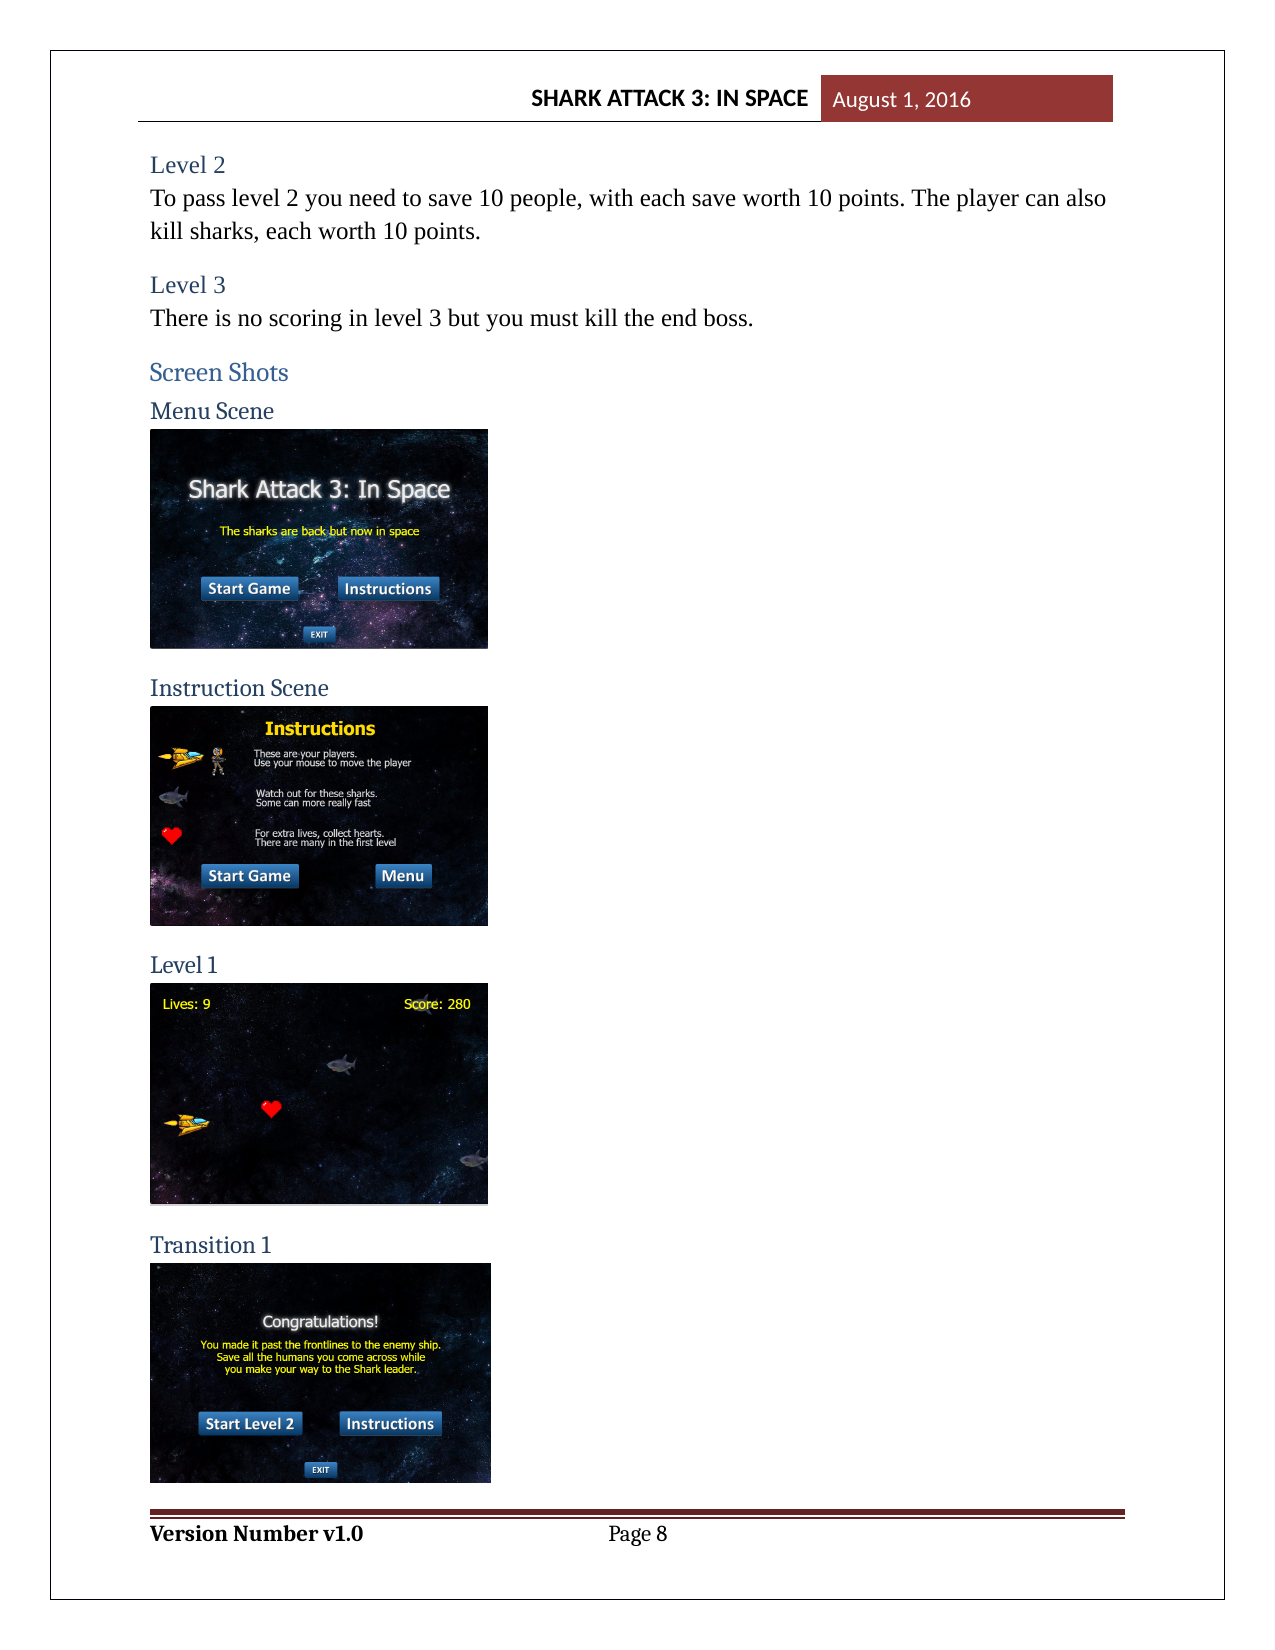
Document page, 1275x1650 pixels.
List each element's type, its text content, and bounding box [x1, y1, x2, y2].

picture [150, 429, 488, 649]
subtitle Level 3 [150, 270, 1125, 299]
picture [150, 983, 488, 1206]
picture [150, 706, 488, 926]
text To pass level 2 you need to save 10 people, with each save worth 10 points. The player can also kill sharks, each worth 10 points. [150, 183, 1125, 245]
subtitle Instruction Scene [150, 673, 1125, 702]
subtitle Transition 1 [150, 1231, 1125, 1260]
picture [150, 1263, 491, 1483]
text There is no scoring in level 3 but you must kill the end boss. [150, 303, 1125, 332]
subtitle Menu Scene [150, 397, 1125, 425]
subtitle Screen Shots [150, 357, 1125, 388]
subtitle Level 2 [150, 150, 1125, 179]
subtitle Level 1 [150, 951, 1125, 980]
